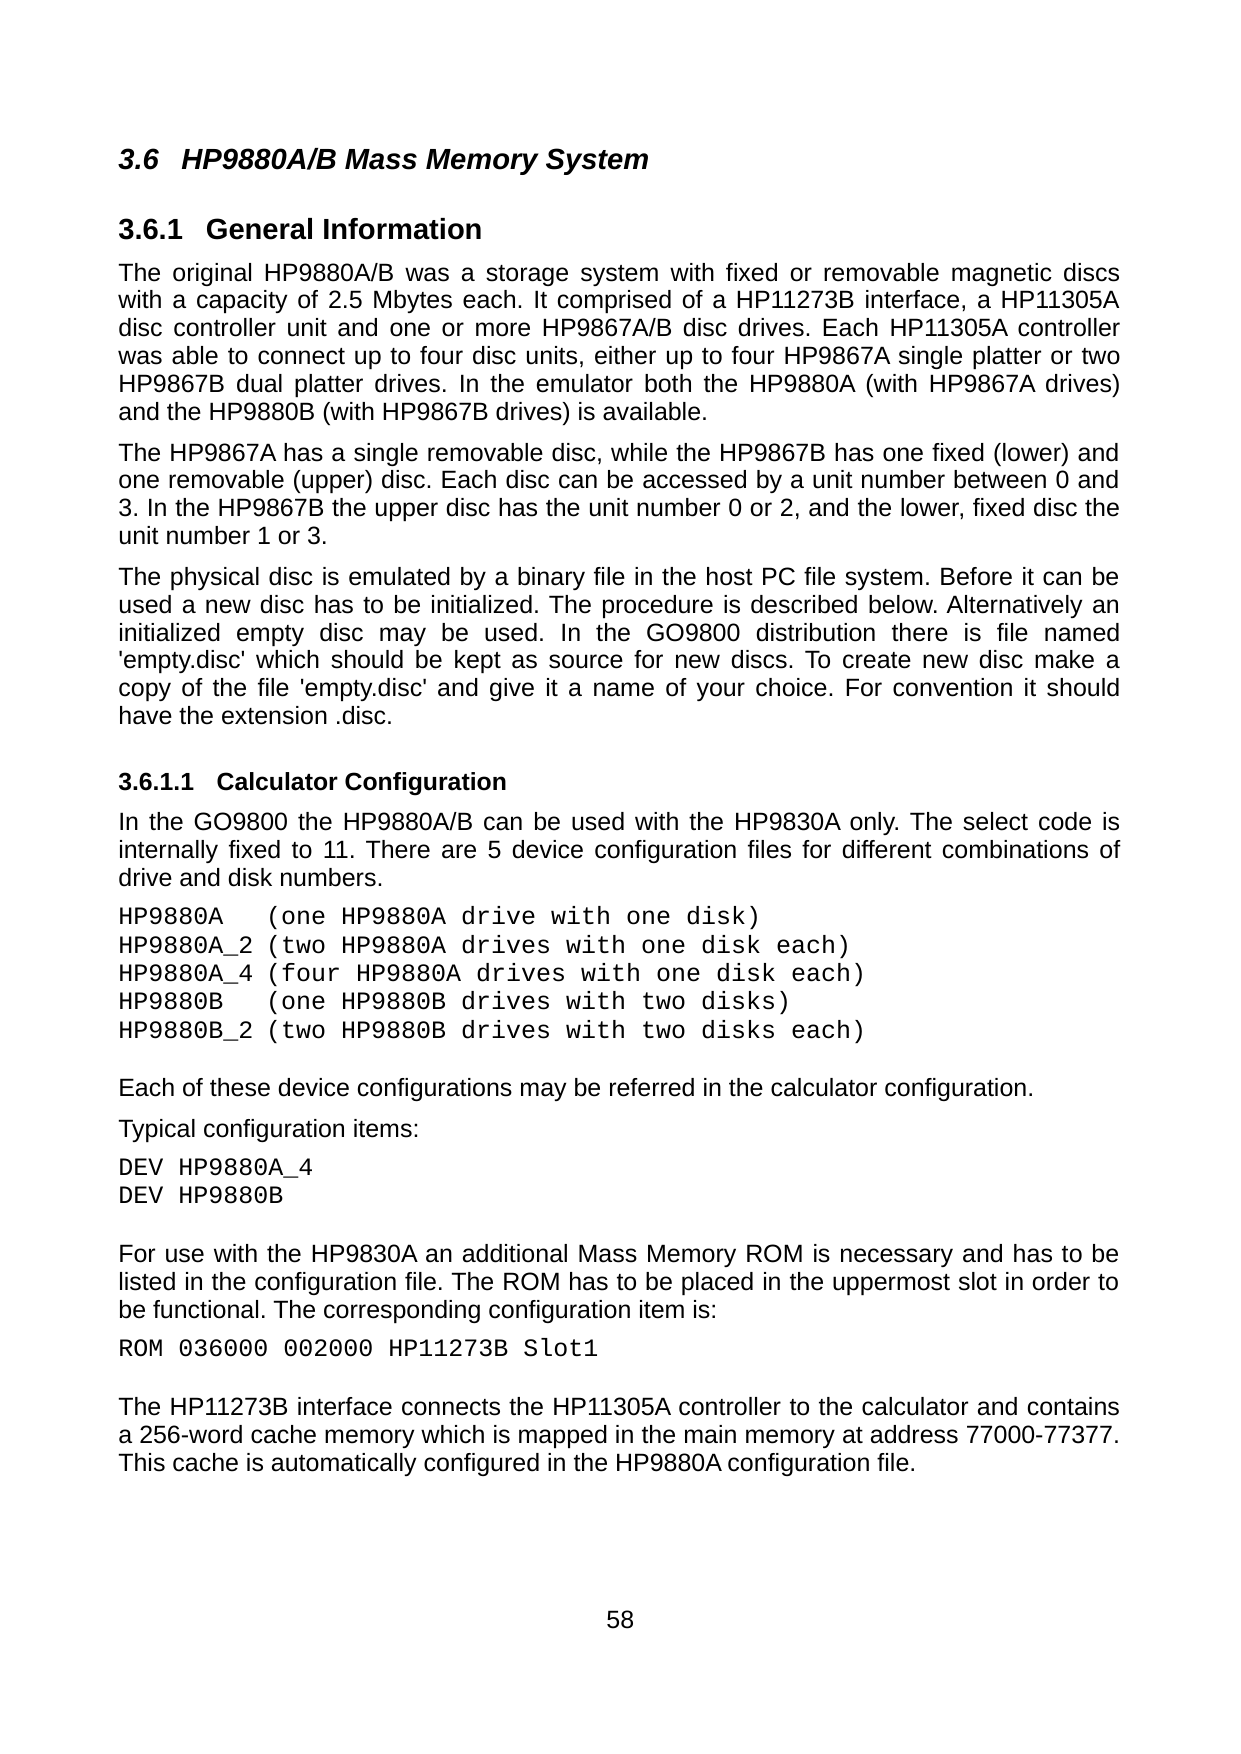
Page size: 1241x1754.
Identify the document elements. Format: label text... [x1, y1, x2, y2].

text DEV HP9880B [118, 1183, 1122, 1211]
text The original HP9880A/B was a storage system with fixed or removable magnetic discs with a capacity of 2.5 Mbytes each. It comprised of a HP11273B interface, a HP11305A disc controller unit and one or more HP9867A/B disc drives. Each HP11305A controller was able to connect up to four disc units, either up to four HP9867A single platter or two HP9867B dual platter drives. In the emulator both the HP9880A (with HP9867A drives) and the HP9880B (with HP9867B drives) is available. [118, 258, 1122, 426]
text DEV HP9880A_4 [118, 1155, 1122, 1183]
text HP9880B (one HP9880B drives with two disks) [118, 989, 1122, 1017]
text The HP11273B interface connects the HP11305A controller to the calculator and contains a 256-word cache memory which is mapped in the main memory at address 77000-77377. This cache is automatically configured in the HP9880A configuration file. [118, 1393, 1122, 1476]
text The physical disc is emulated by a binary file in the host PC file system. Before it can be used a new disc has to be initialized. The procedure is described below. Alternatively an initialized empty disc may be used. In the GO9800 distribution there is file named 'empty.disc' which should be kept as source for new discs. To create new disc make a copy of the file 'empty.disc' and give it a name of your choice. For convention it should have the extension .disc. [118, 562, 1122, 730]
text In the GO9800 the HP9880A/B can be used with the HP9830A only. The select code is internally fixed to 11. There are 5 device configuration files for different combinations of drive and disk numbers. [118, 808, 1122, 891]
text HP9880A_4 (four HP9880A drives with one disk each) [118, 961, 1122, 989]
text ROM 036000 002000 HP11273B Slot1 [118, 1336, 1122, 1364]
text HP9880A_2 (two HP9880A drives with one disk each) [118, 932, 1122, 961]
text Typical configuration items: [118, 1114, 1122, 1142]
text HP9880B_2 (two HP9880B drives with two disks each) [118, 1017, 1122, 1046]
subtitle Calculator Configuration [118, 767, 1122, 795]
text Each of these device configurations may be referred in the calculator configuration. [118, 1074, 1122, 1102]
text For use with the HP9830A an additional Mass Memory ROM is necessary and has to be listed in the configuration file. The ROM has to be placed in the uppermost slot in order to be functional. The corresponding configuration item is: [118, 1240, 1122, 1323]
text The HP9867A has a single removable disc, while the HP9867B has one fixed (lower) and one removable (upper) disc. Each disc can be accessed by a unit number between 0 and 3. In the HP9867B the upper disc has the unit number 0 or 2, and the lower, fixed disc the unit number 1 or 3. [118, 438, 1122, 550]
subtitle General Information [118, 213, 1122, 246]
text HP9880A (one HP9880A drive with one disk) [118, 904, 1122, 932]
subtitle HP9880A/B Mass Memory System [118, 143, 1122, 176]
